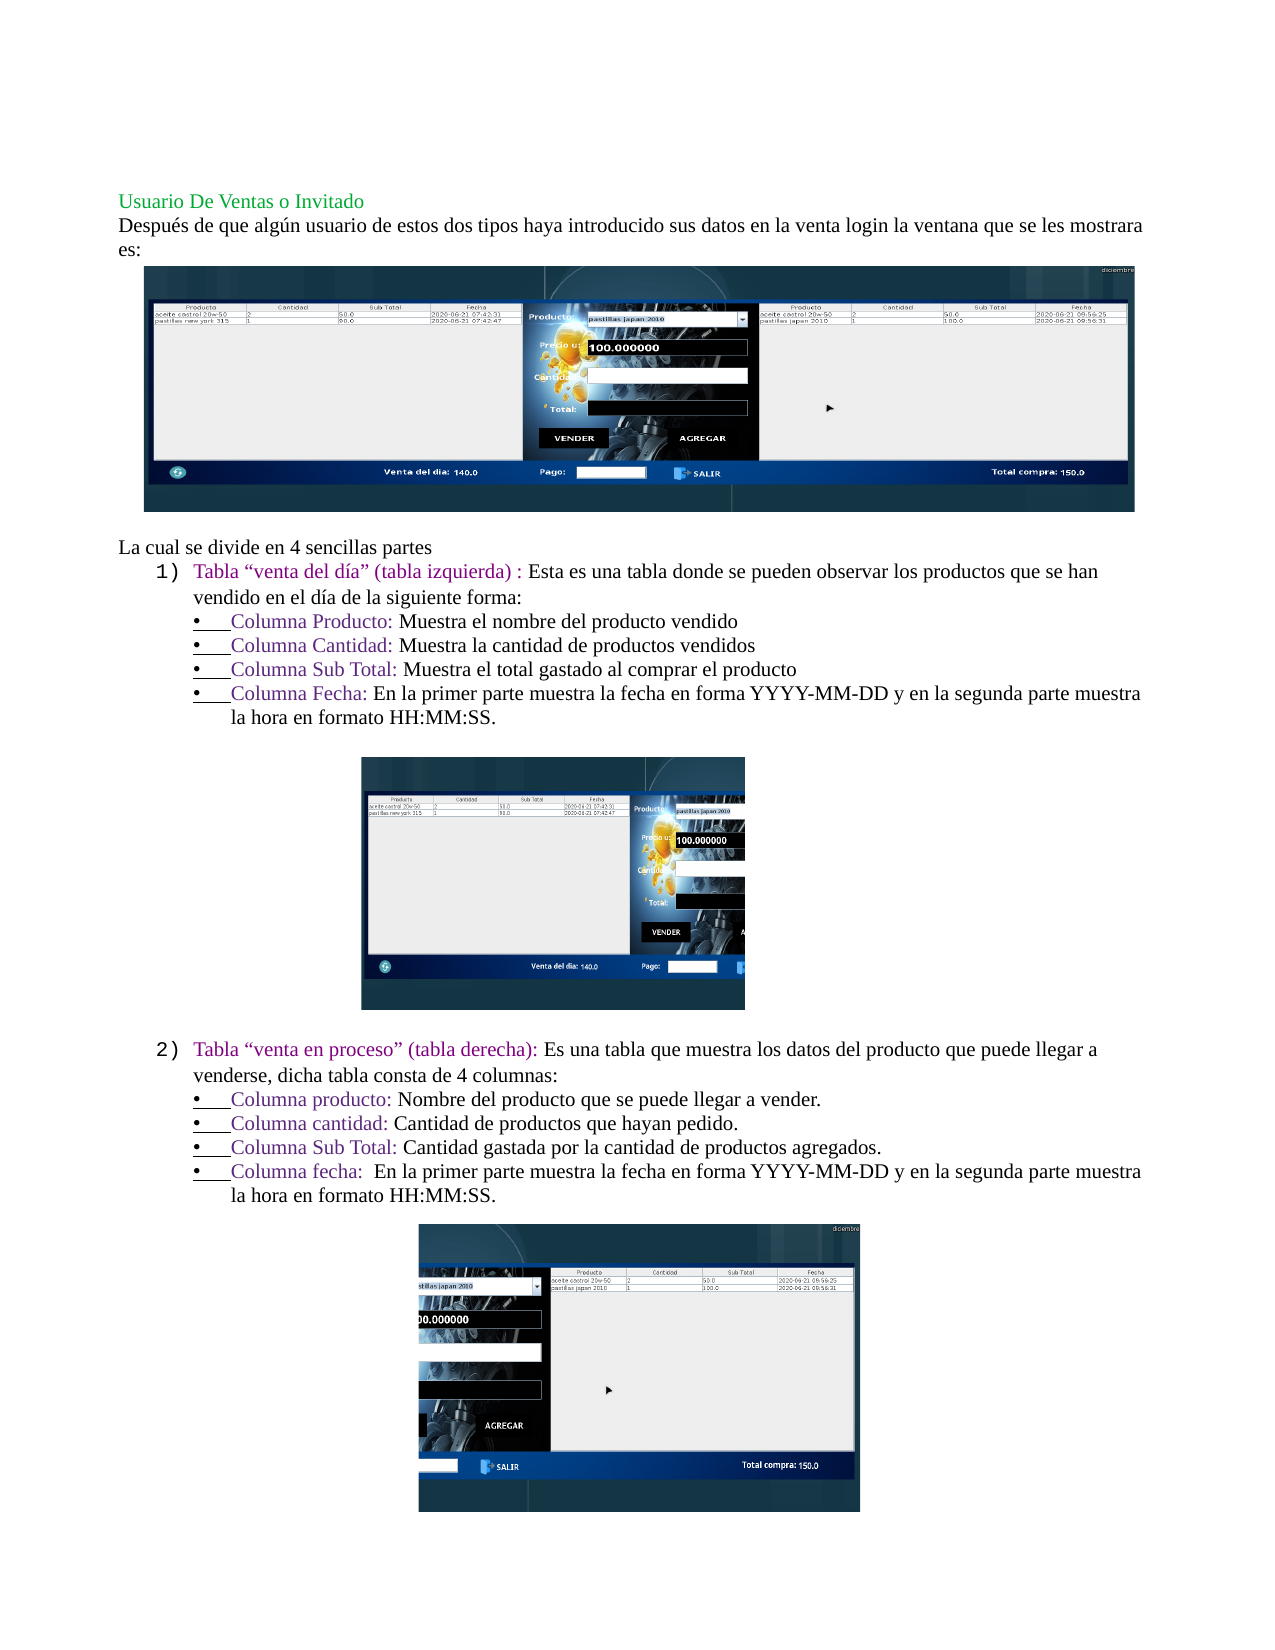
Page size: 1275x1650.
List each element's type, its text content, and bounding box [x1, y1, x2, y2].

picture [826, 1224, 861, 1512]
text Después de que algún usuario de estos dos tipos haya introducido sus datos en la venta login la ventana que se les mostrara es: [118, 213, 1157, 261]
picture [143, 266, 1135, 512]
list Tabla “venta del día” (tabla izquierda) : Esta es una tabla donde se pueden observar los productos que se han vendido en el día de la siguiente forma: [156, 559, 1157, 609]
list Columna Cantidad: Muestra la cantidad de productos vendidos [193, 633, 1157, 657]
text La cual se divide en 4 sencillas partes [118, 535, 1157, 559]
text Usuario De Ventas o Invitado [118, 189, 1157, 213]
list Columna Sub Total: Muestra el total gastado al comprar el producto [193, 657, 1157, 681]
list Tabla “venta en proceso” (tabla derecha): Es una tabla que muestra los datos del producto que puede llegar a venderse, dicha tabla consta de 4 columnas: [156, 1037, 1157, 1087]
list Columna Fecha: En la primer parte muestra la fecha en forma YYYY-MM-DD y en la segunda parte muestra la hora en formato HH:MM:SS. [193, 681, 1157, 729]
list Columna fecha: En la primer parte muestra la fecha en forma YYYY-MM-DD y en la segunda parte muestra la hora en formato HH:MM:SS. [193, 1159, 1157, 1207]
list Columna producto: Nombre del producto que se puede llegar a vender. [193, 1087, 1157, 1111]
list Columna Producto: Muestra el nombre del producto vendido [193, 609, 1157, 633]
list Columna cantidad: Cantidad de productos que hayan pedido. [193, 1111, 1157, 1135]
list Columna Sub Total: Cantidad gastada por la cantidad de productos agregados. [193, 1135, 1157, 1159]
picture [361, 757, 397, 1010]
